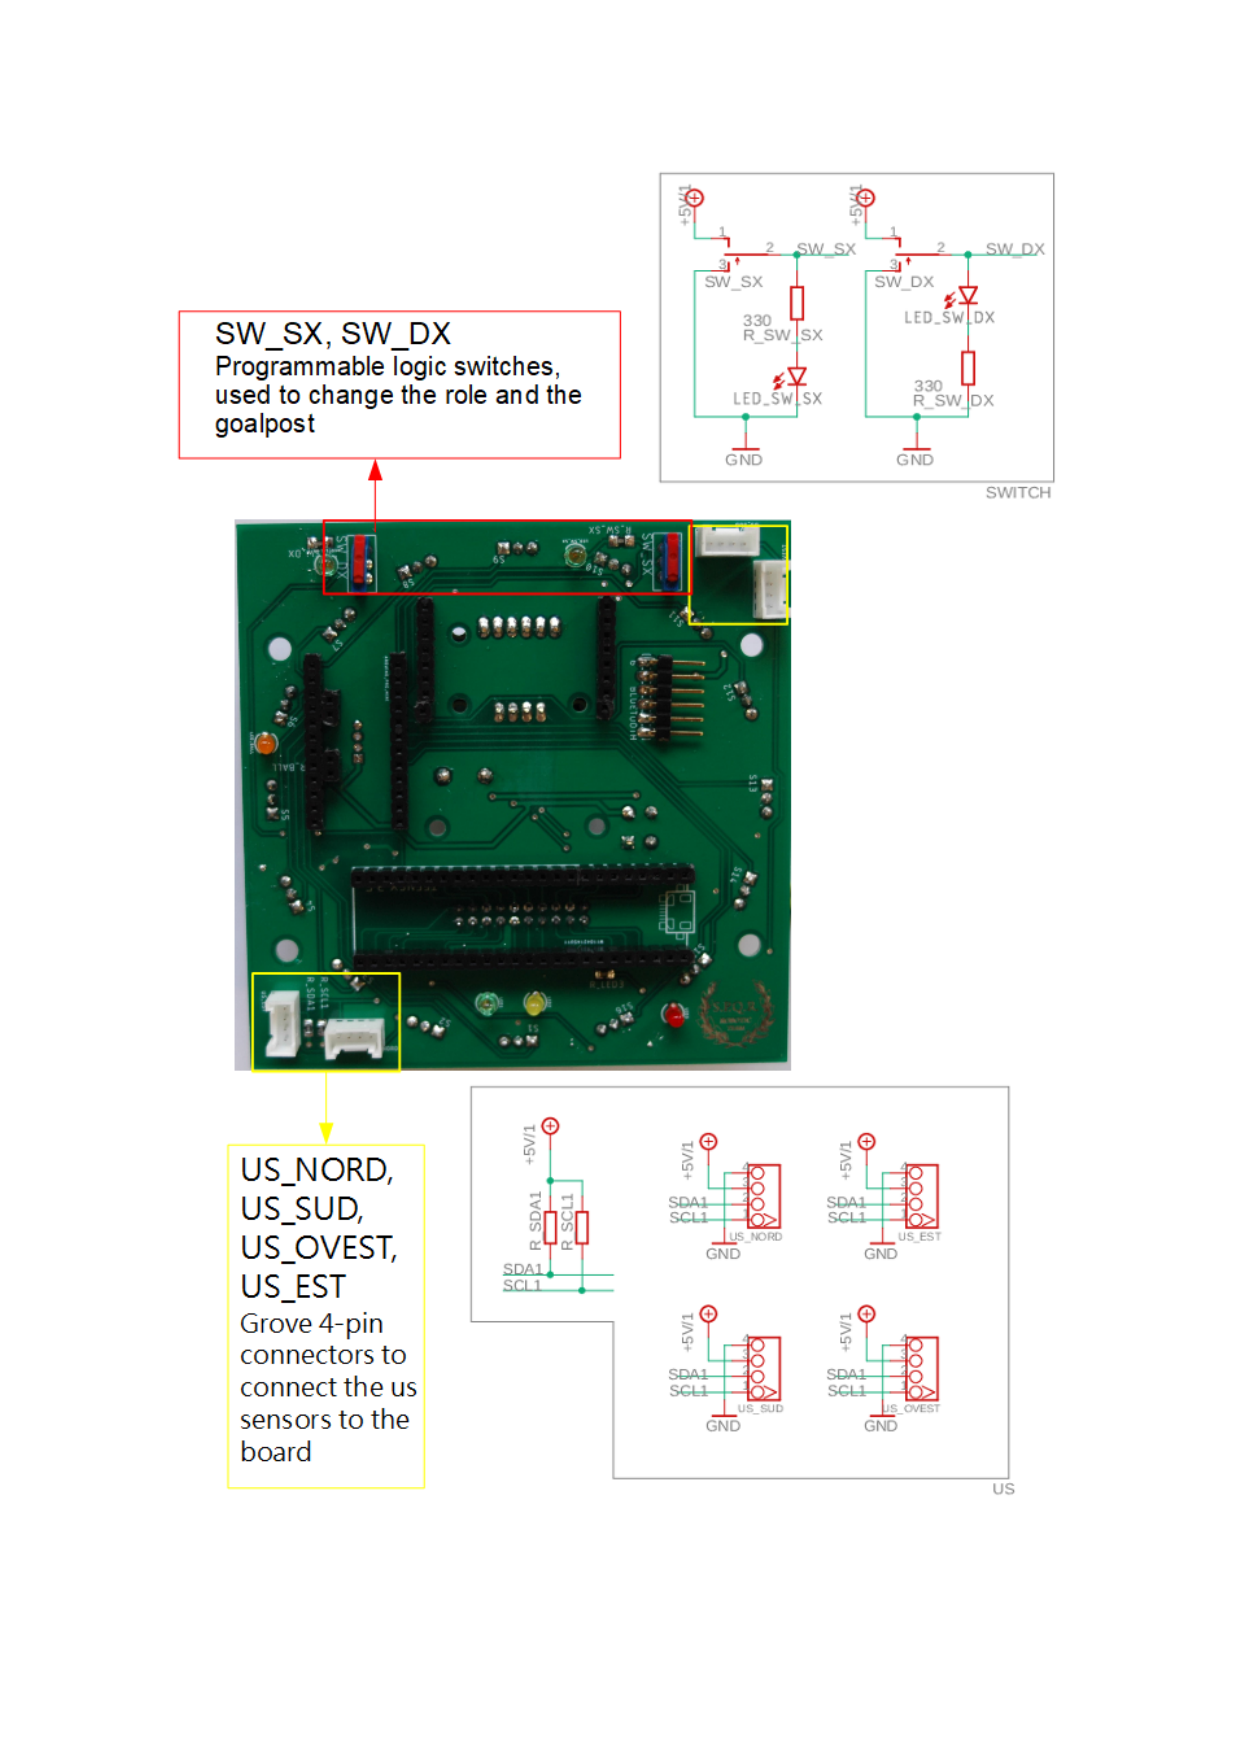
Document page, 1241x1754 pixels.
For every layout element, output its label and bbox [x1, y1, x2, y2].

picture [105, 90, 1135, 1547]
